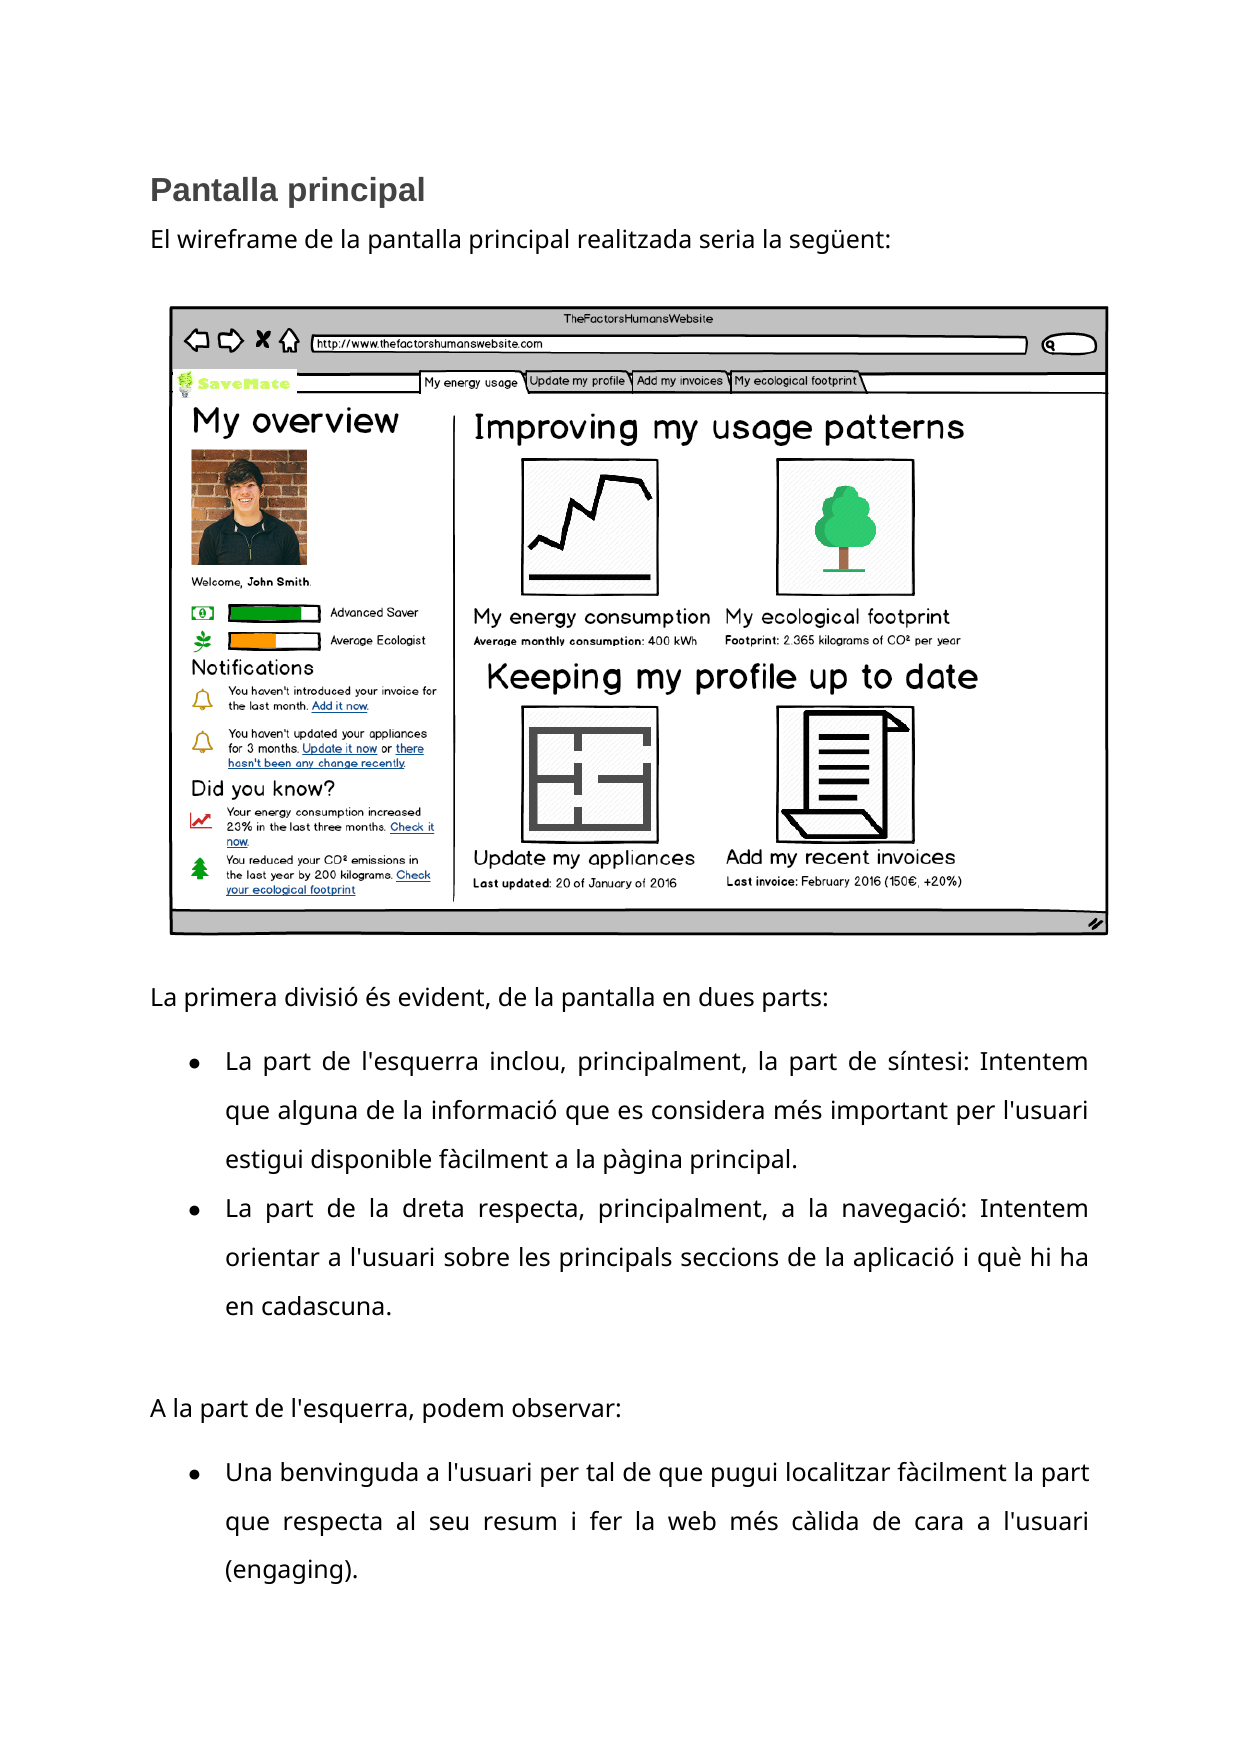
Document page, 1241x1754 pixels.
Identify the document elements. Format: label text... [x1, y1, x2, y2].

text A la part de l'esquerra, podem observar: [150, 1391, 1091, 1425]
text La primera divisió és evident, de la pantalla en dues parts: [150, 980, 1091, 1014]
list La part de l'esquerra inclou, principalment, la part de síntesi: Intentem que alguna de la informació que es considera més important per l'usuari estigui disponible fàcilment a la pàgina principal. [187, 1044, 1091, 1176]
list Una benvinguda a l'usuari per tal de que pugui localitzar fàcilment la part que respecta al seu resum i fer la web més càlida de cara a l'usuari (engaging). [187, 1454, 1091, 1586]
text El wireframe de la pantalla principal realitzada seria la següent: [150, 222, 1091, 256]
list La part de la dreta respecta, principalment, a la navegació: Intentem orientar a l'usuari sobre les principals seccions de la aplicació i què hi ha en cadascuna. [187, 1191, 1091, 1322]
subtitle Pantalla principal [150, 171, 1091, 208]
picture [168, 304, 1109, 936]
